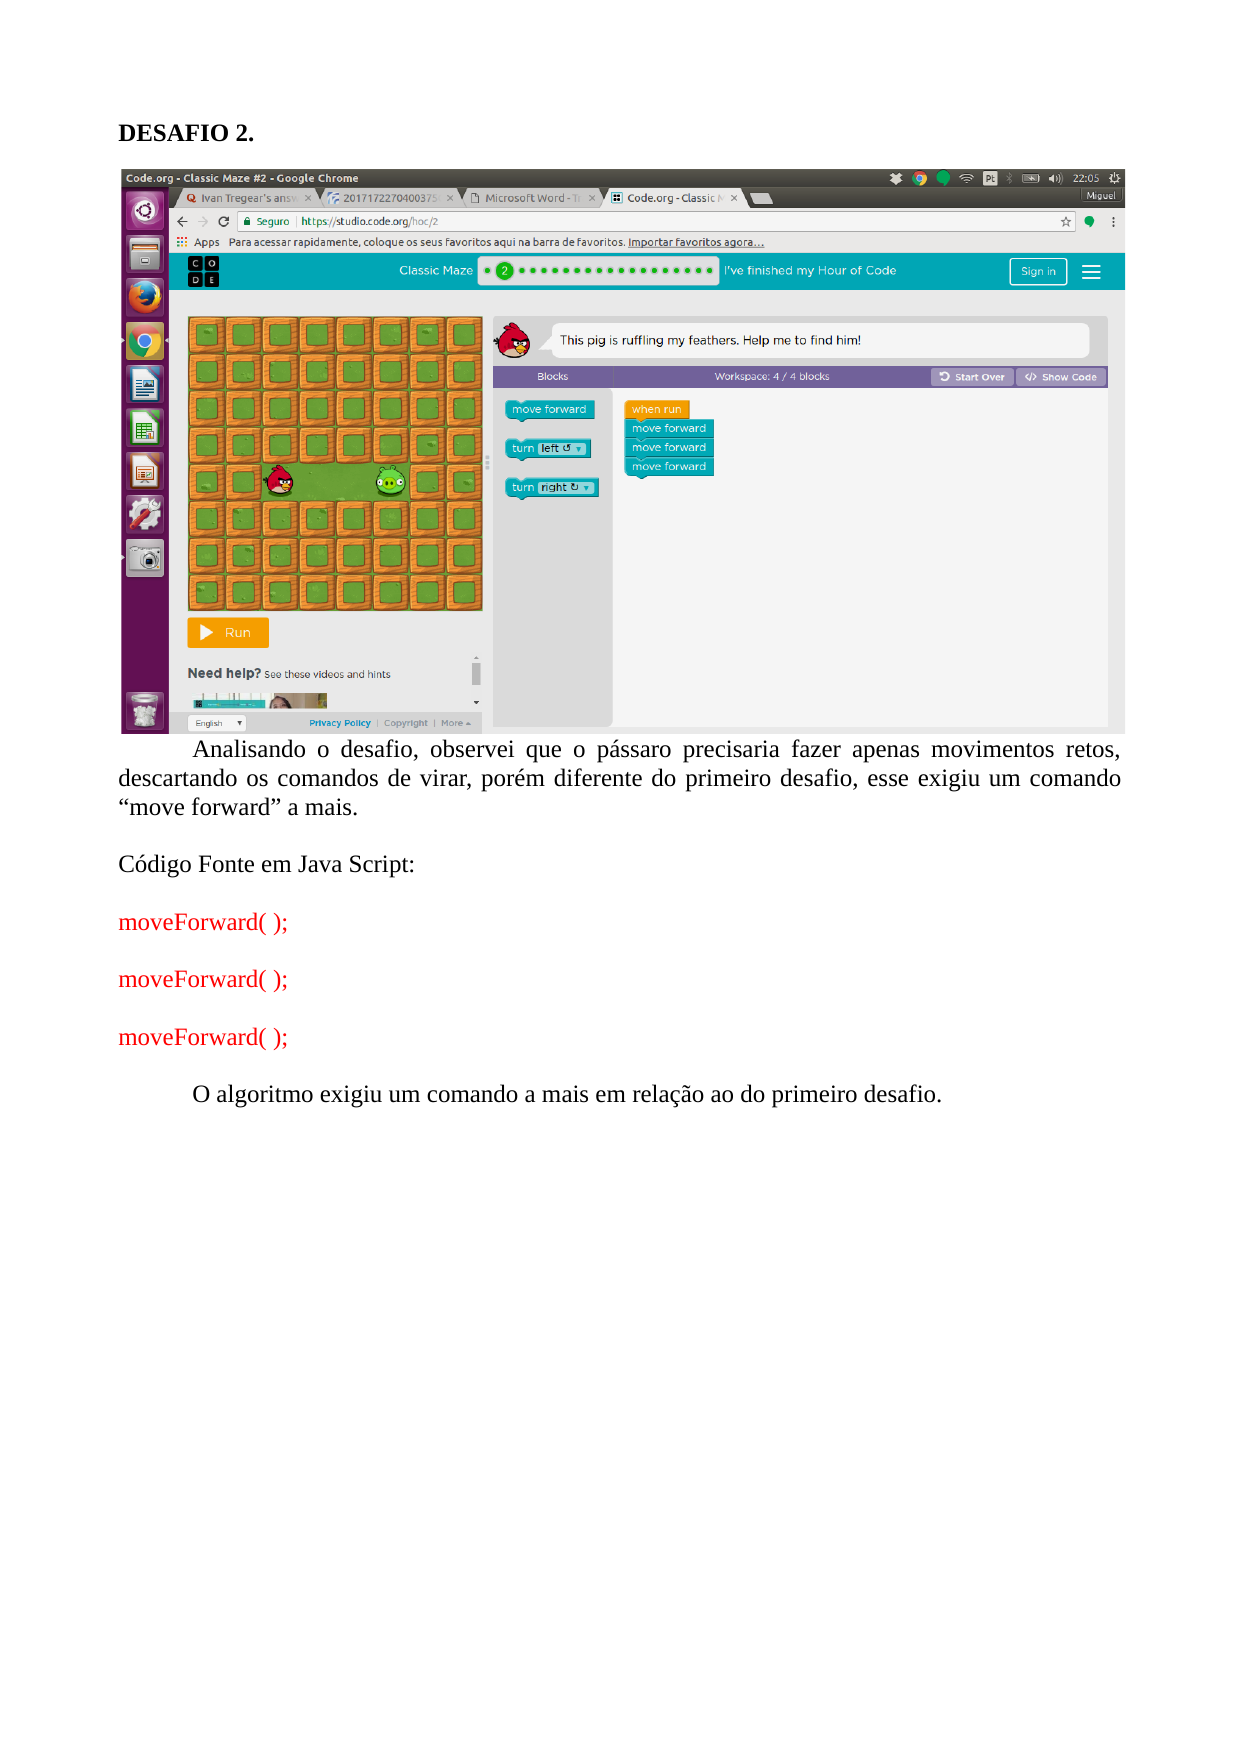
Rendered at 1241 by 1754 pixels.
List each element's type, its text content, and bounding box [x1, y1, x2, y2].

picture [121, 169, 1126, 734]
text moveForward( ); [118, 1022, 1122, 1050]
text moveForward( ); [118, 907, 1122, 935]
text moveForward( ); [118, 964, 1122, 993]
text DESAFIO 2. [118, 118, 1122, 147]
text Analisando o desafio, observei que o pássaro precisaria fazer apenas movimentos retos, descartando os comandos de virar, porém diferente do primeiro desafio, esse exigiu um comando “move forward” a mais. [118, 147, 1122, 820]
text Código Fonte em Java Script: [118, 849, 1122, 878]
text O algoritmo exigiu um comando a mais em relação ao do primeiro desafio. [118, 1079, 1122, 1108]
